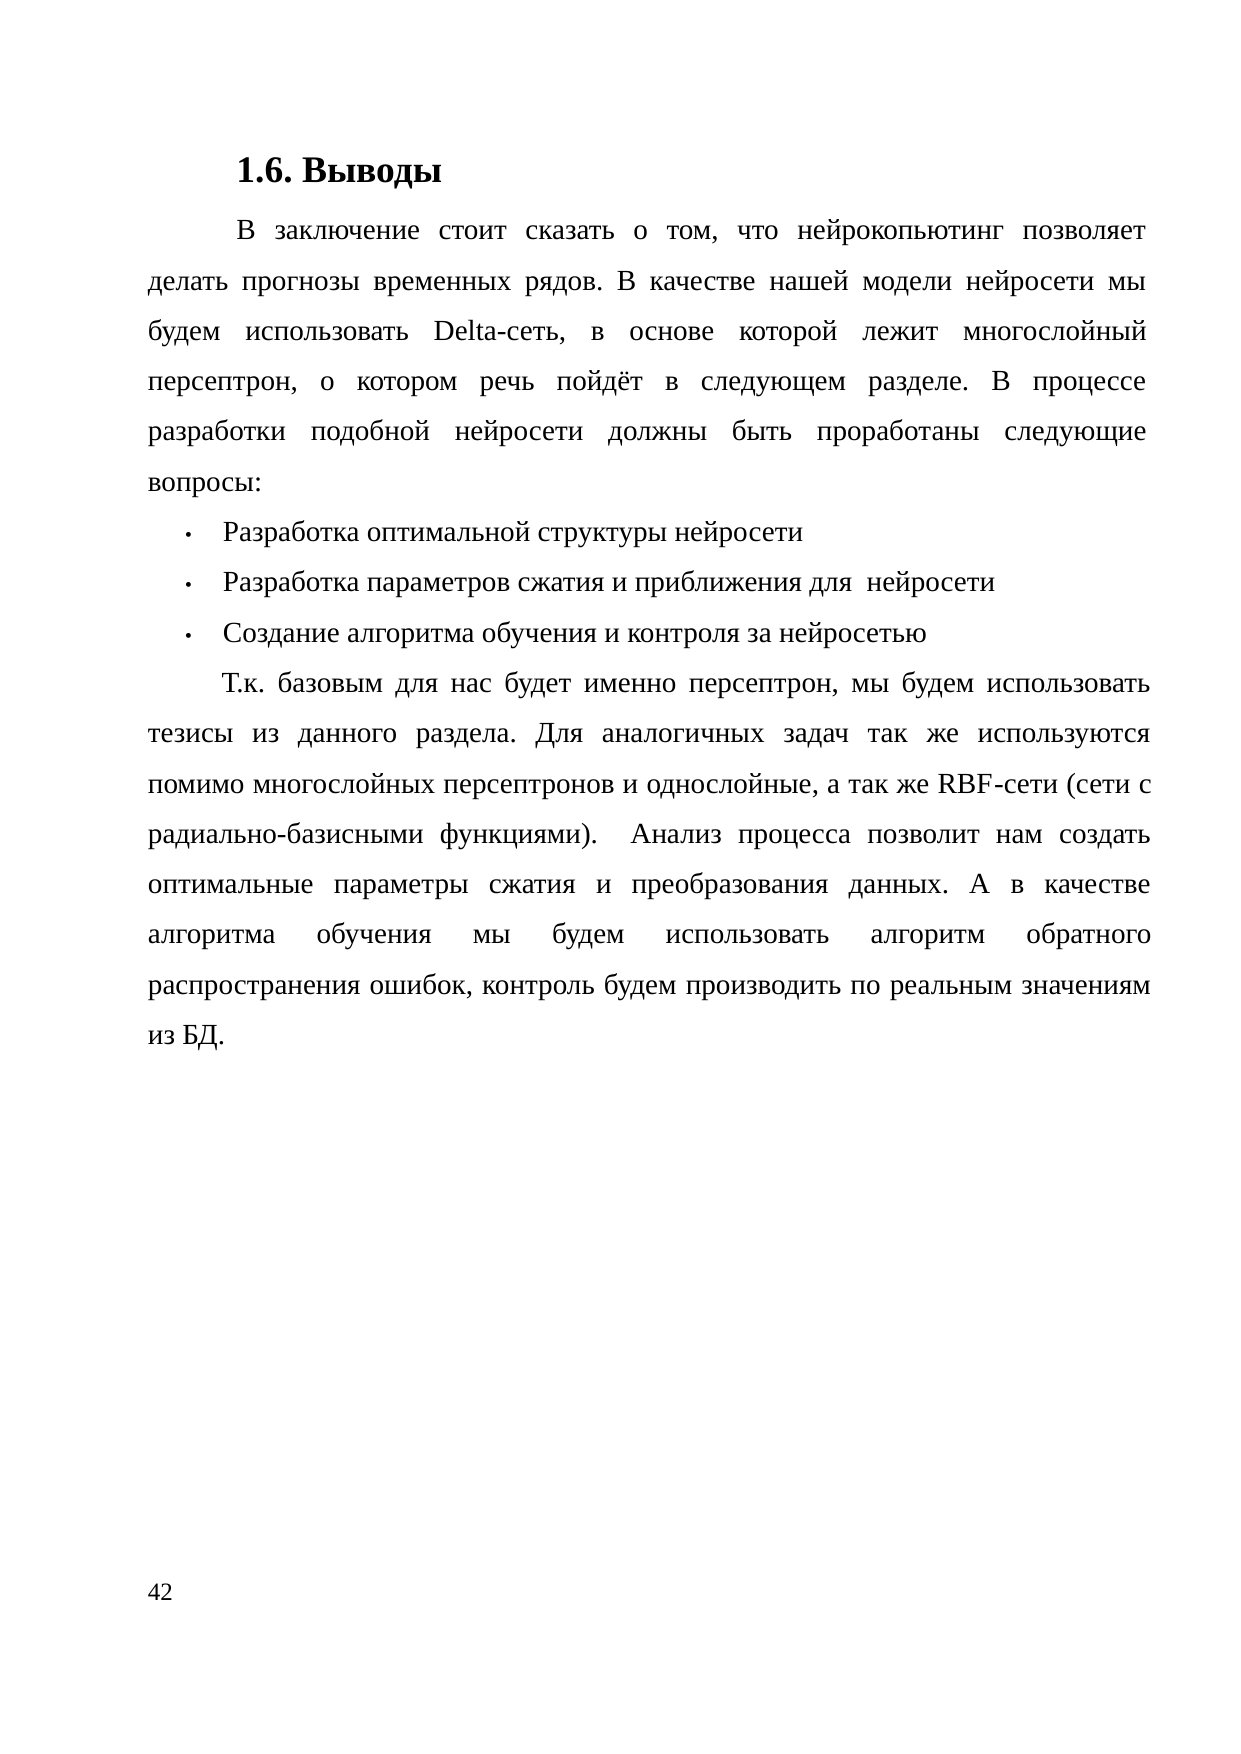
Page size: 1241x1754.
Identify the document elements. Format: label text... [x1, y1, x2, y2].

text В заключение стоит сказать о том, что нейрокопьютинг позволяет делать прогнозы временных рядов. В качестве нашей модели нейросети мы будем использовать Delta-сеть, в основе которой лежит многослойный персептрон, о котором речь пойдёт в следующем разделе. В процессе разработки подобной нейросети должны быть проработаны следующие вопросы: [148, 212, 1147, 497]
text Т.к. базовым для нас будет именно персептрон, мы будем использовать тезисы из данного раздела. Для аналогичных задач так же используются помимо многослойных персептронов и однослойные, а так же RBF-cети (сети с радиально-базисными функциями). Анализ процесса позволит нам создать оптимальные параметры сжатия и преобразования данных. А в качестве алгоритма обучения мы будем использовать алгоритм обратного распространения ошибок, контроль будем производить по реальным значениям из БД. [148, 665, 1152, 1051]
text 1.6. Выводы [148, 148, 1147, 191]
list Разработка оптимальной структуры нейросети [185, 514, 1152, 548]
list Создание алгоритма обучения и контроля за нейросетью [185, 615, 1152, 648]
list Разработка параметров сжатия и приближения для нейросети [185, 564, 1152, 598]
